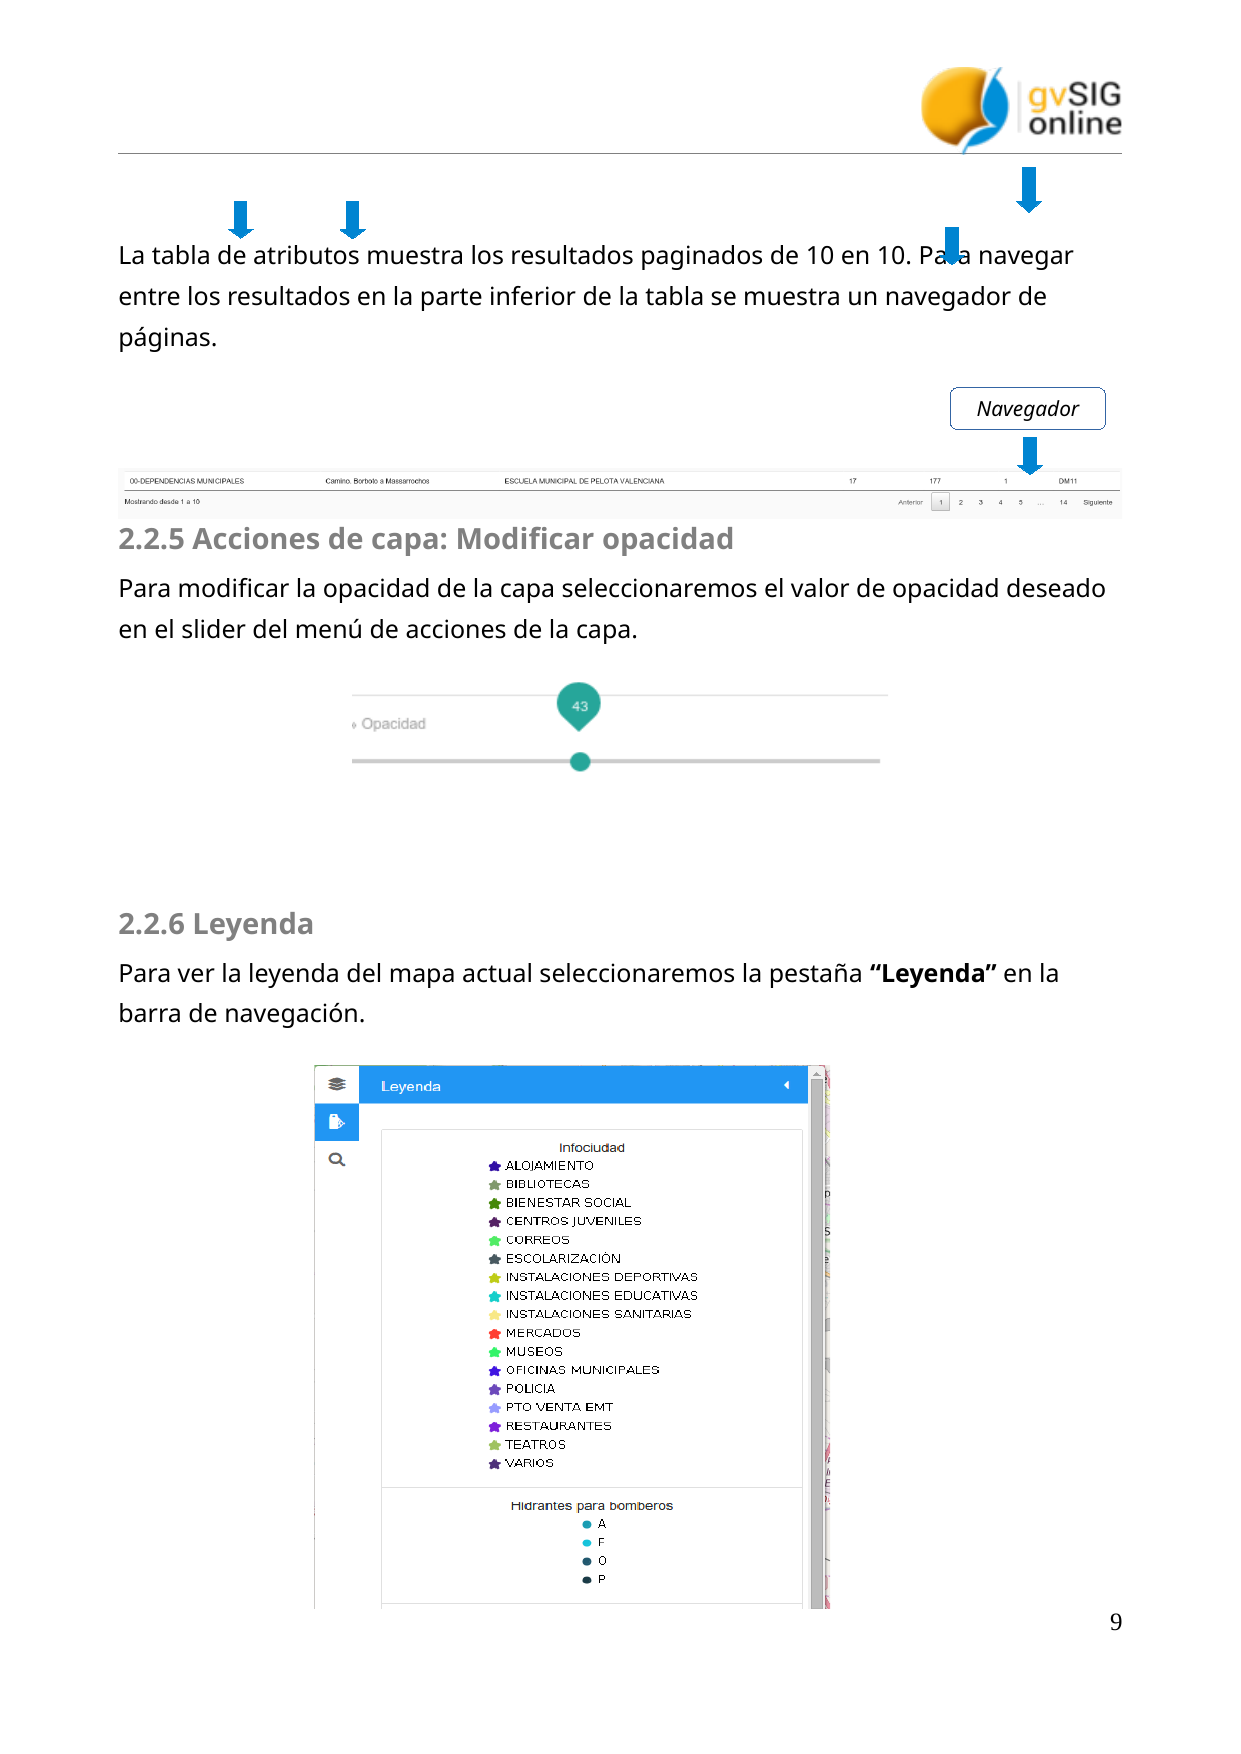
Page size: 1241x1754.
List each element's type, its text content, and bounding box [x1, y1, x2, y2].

picture [118, 468, 1123, 519]
text La tabla de atributos muestra los resultados paginados de 10 en 10. Para navegar entre los resultados en la parte inferior de la tabla se muestra un navegador de páginas. [118, 238, 1122, 353]
subtitle 2.2.6 Leyenda [118, 903, 1122, 943]
text Para modificar la opacidad de la capa seleccionaremos el valor de opacidad deseado en el slider del menú de acciones de la capa. [118, 571, 1122, 646]
picture [314, 1065, 830, 1609]
text Para ver la leyenda del mapa actual seleccionaremos la pestaña “Leyenda” en la barra de navegación. [118, 955, 1122, 1030]
subtitle 2.2.5 Acciones de capa: Modificar opacidad [118, 519, 1122, 558]
picture [352, 678, 889, 799]
picture [921, 67, 1122, 155]
